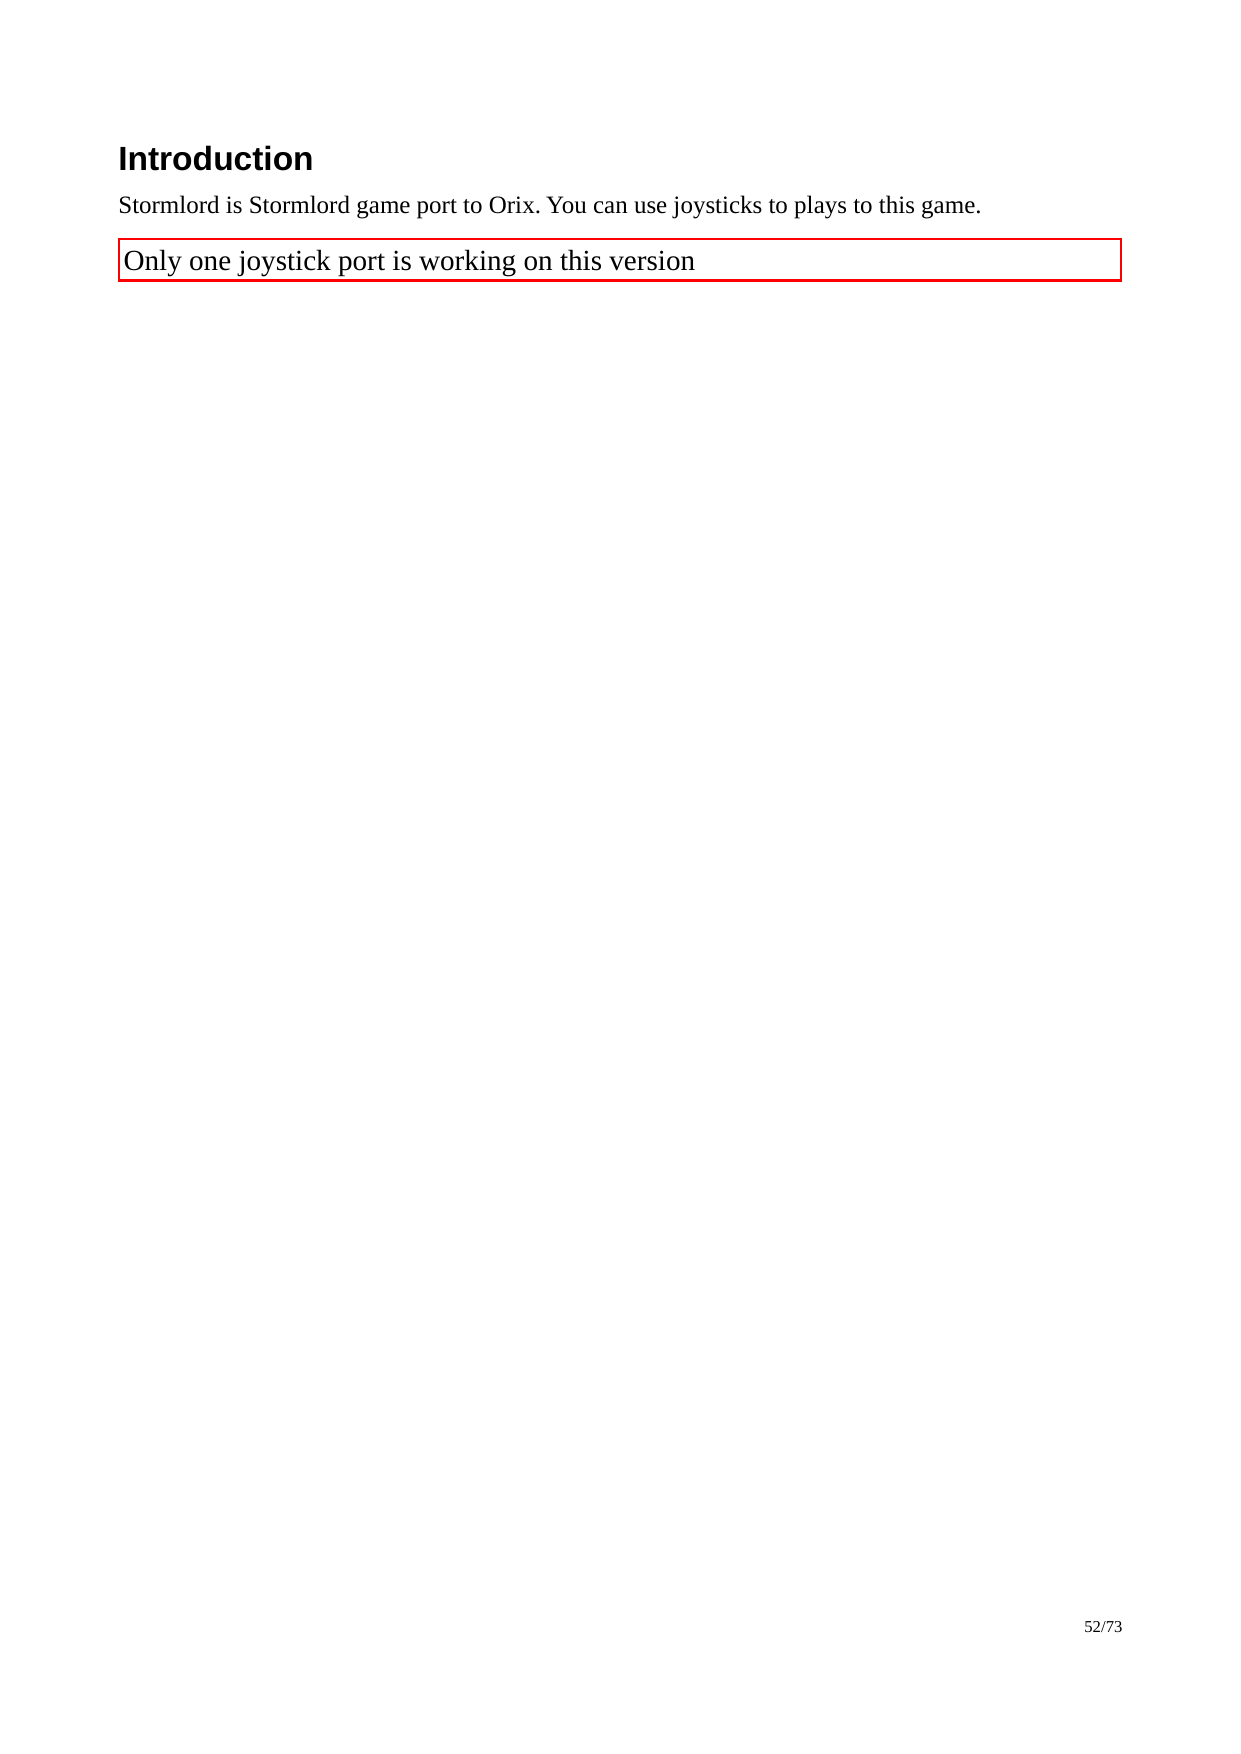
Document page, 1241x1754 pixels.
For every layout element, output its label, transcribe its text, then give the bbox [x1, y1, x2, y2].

subtitle Only one joystick port is working on this version [120, 240, 1120, 279]
text Stormlord is Stormlord game port to Orix. You can use joysticks to plays to this game. [118, 190, 1122, 219]
subtitle Introduction [118, 139, 1122, 178]
